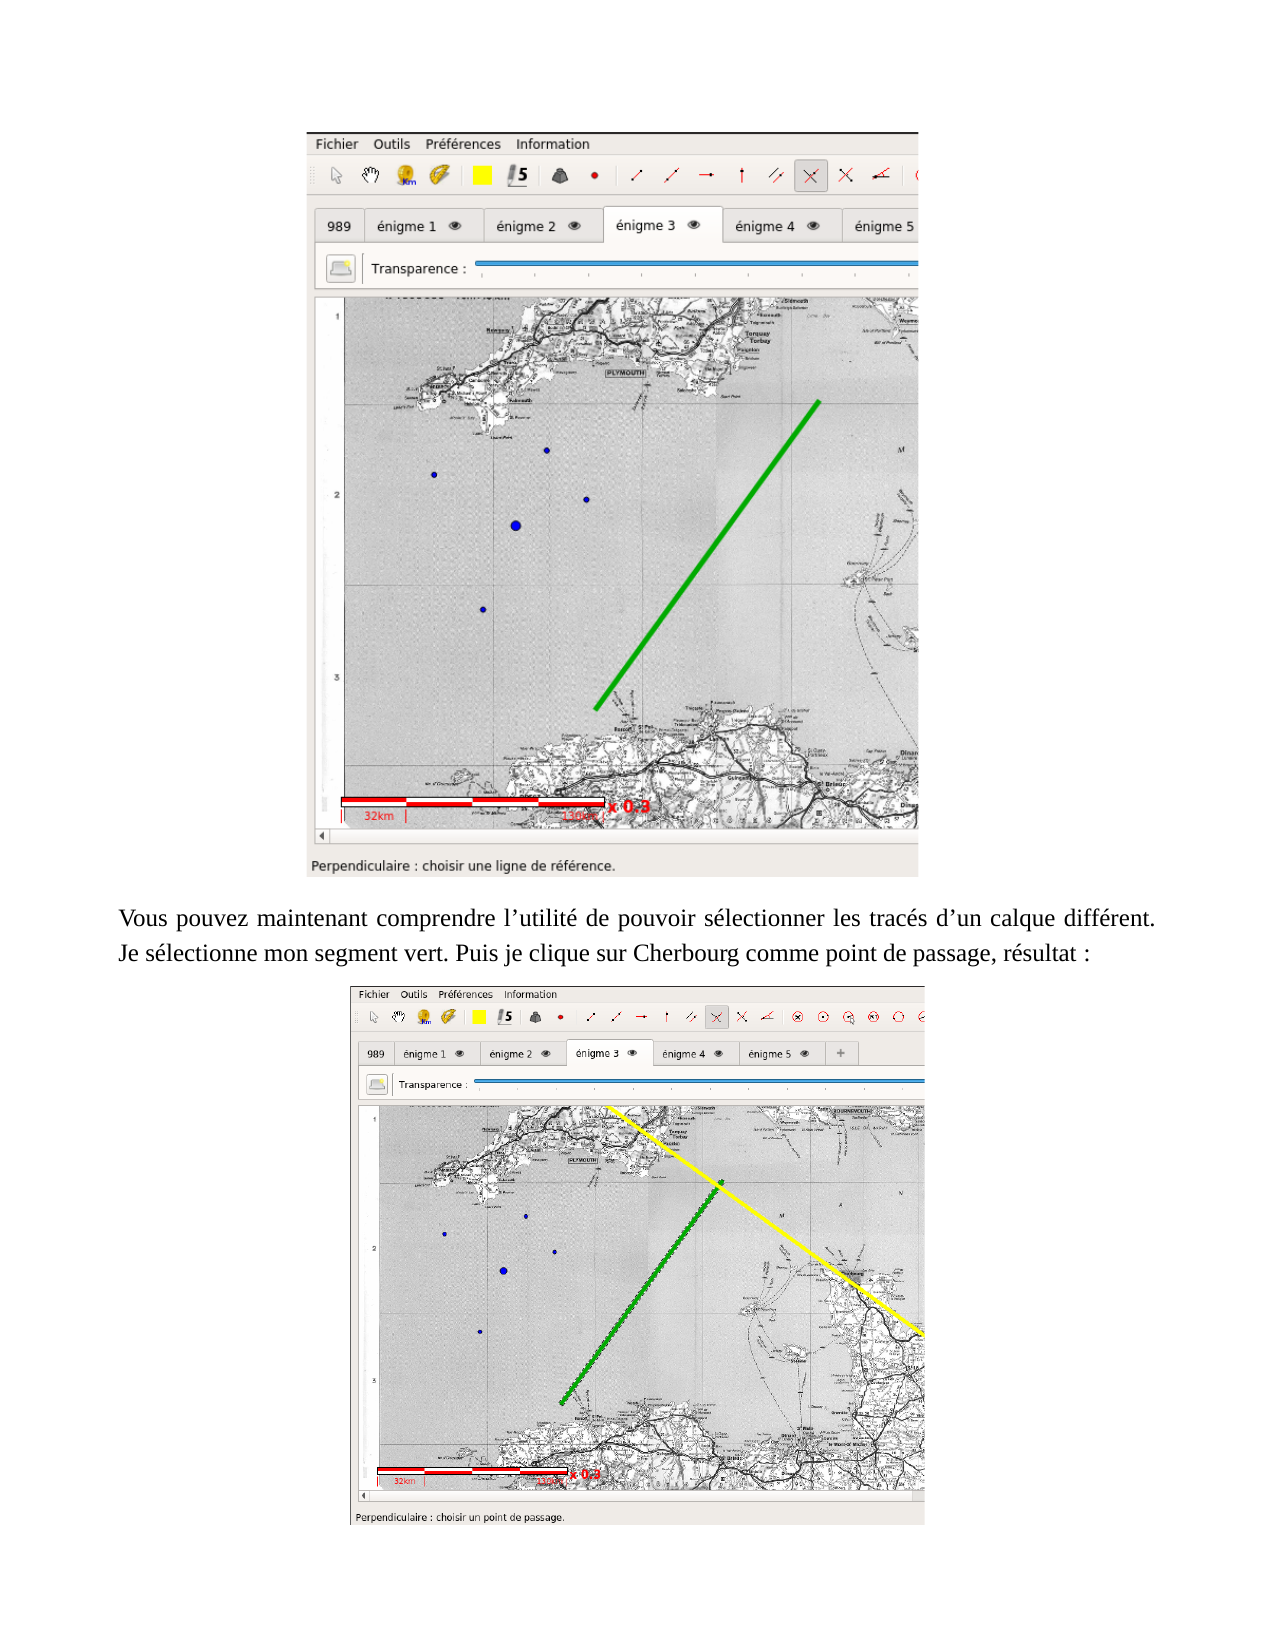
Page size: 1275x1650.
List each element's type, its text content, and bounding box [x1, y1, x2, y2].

picture [306, 132, 919, 877]
text Vous pouvez maintenant comprendre l’utilité de pouvoir sélectionner les tracés d’un calque différent. Je sélectionne mon segment vert. Puis je clique sur Cherbourg comme point de passage, résultat : [118, 903, 1157, 966]
picture [350, 986, 925, 1525]
